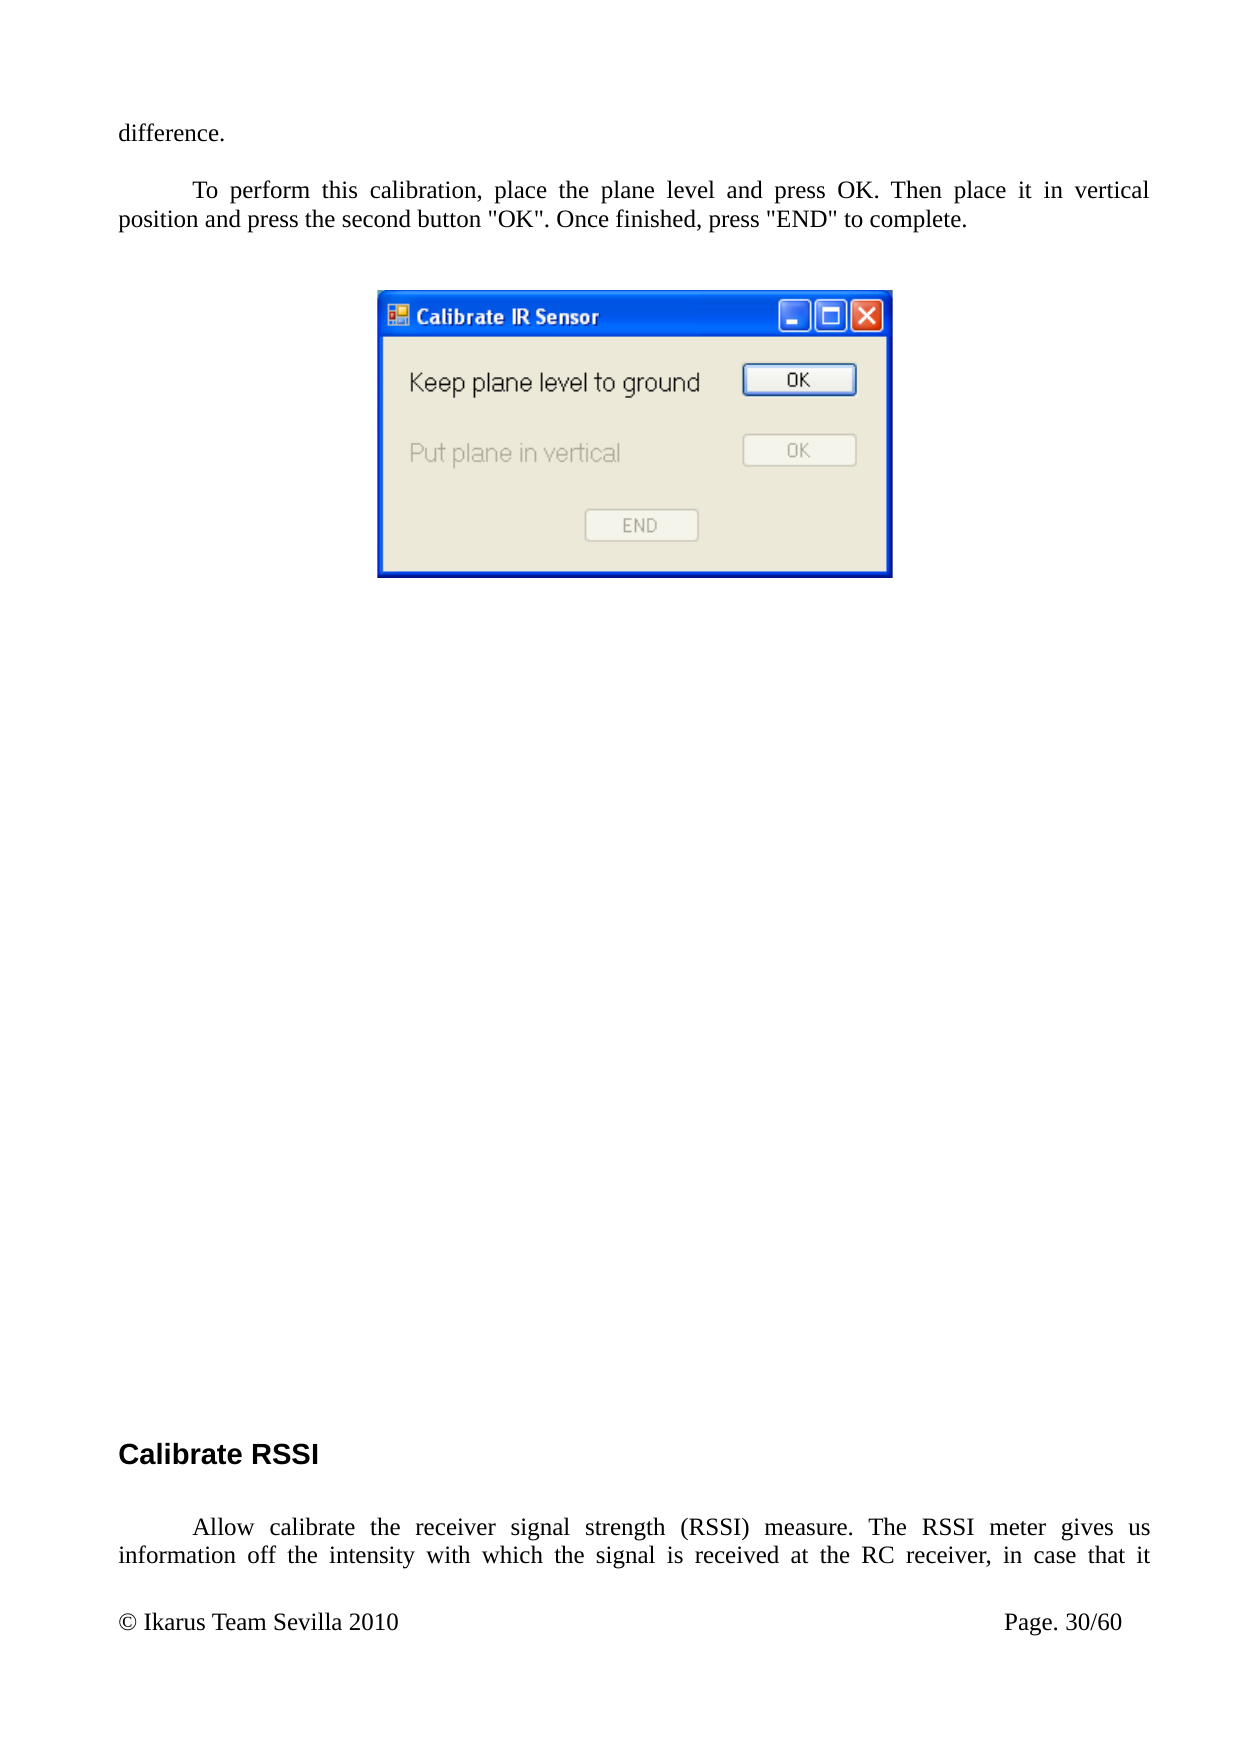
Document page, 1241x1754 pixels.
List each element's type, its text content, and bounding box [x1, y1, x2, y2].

text Allow calibrate the receiver signal strength (RSSI) measure. The RSSI meter gives us information off the intensity with which the signal is received at the RC receiver, in case that it [118, 1512, 1152, 1569]
text difference. [118, 118, 1152, 147]
picture [377, 290, 893, 578]
text To perform this calibration, place the plane level and press OK. Then place it in vertical position and press the second button "OK". Once finished, press "END" to complete. [118, 176, 1152, 233]
subtitle Calibrate RSSI [118, 1437, 1152, 1470]
